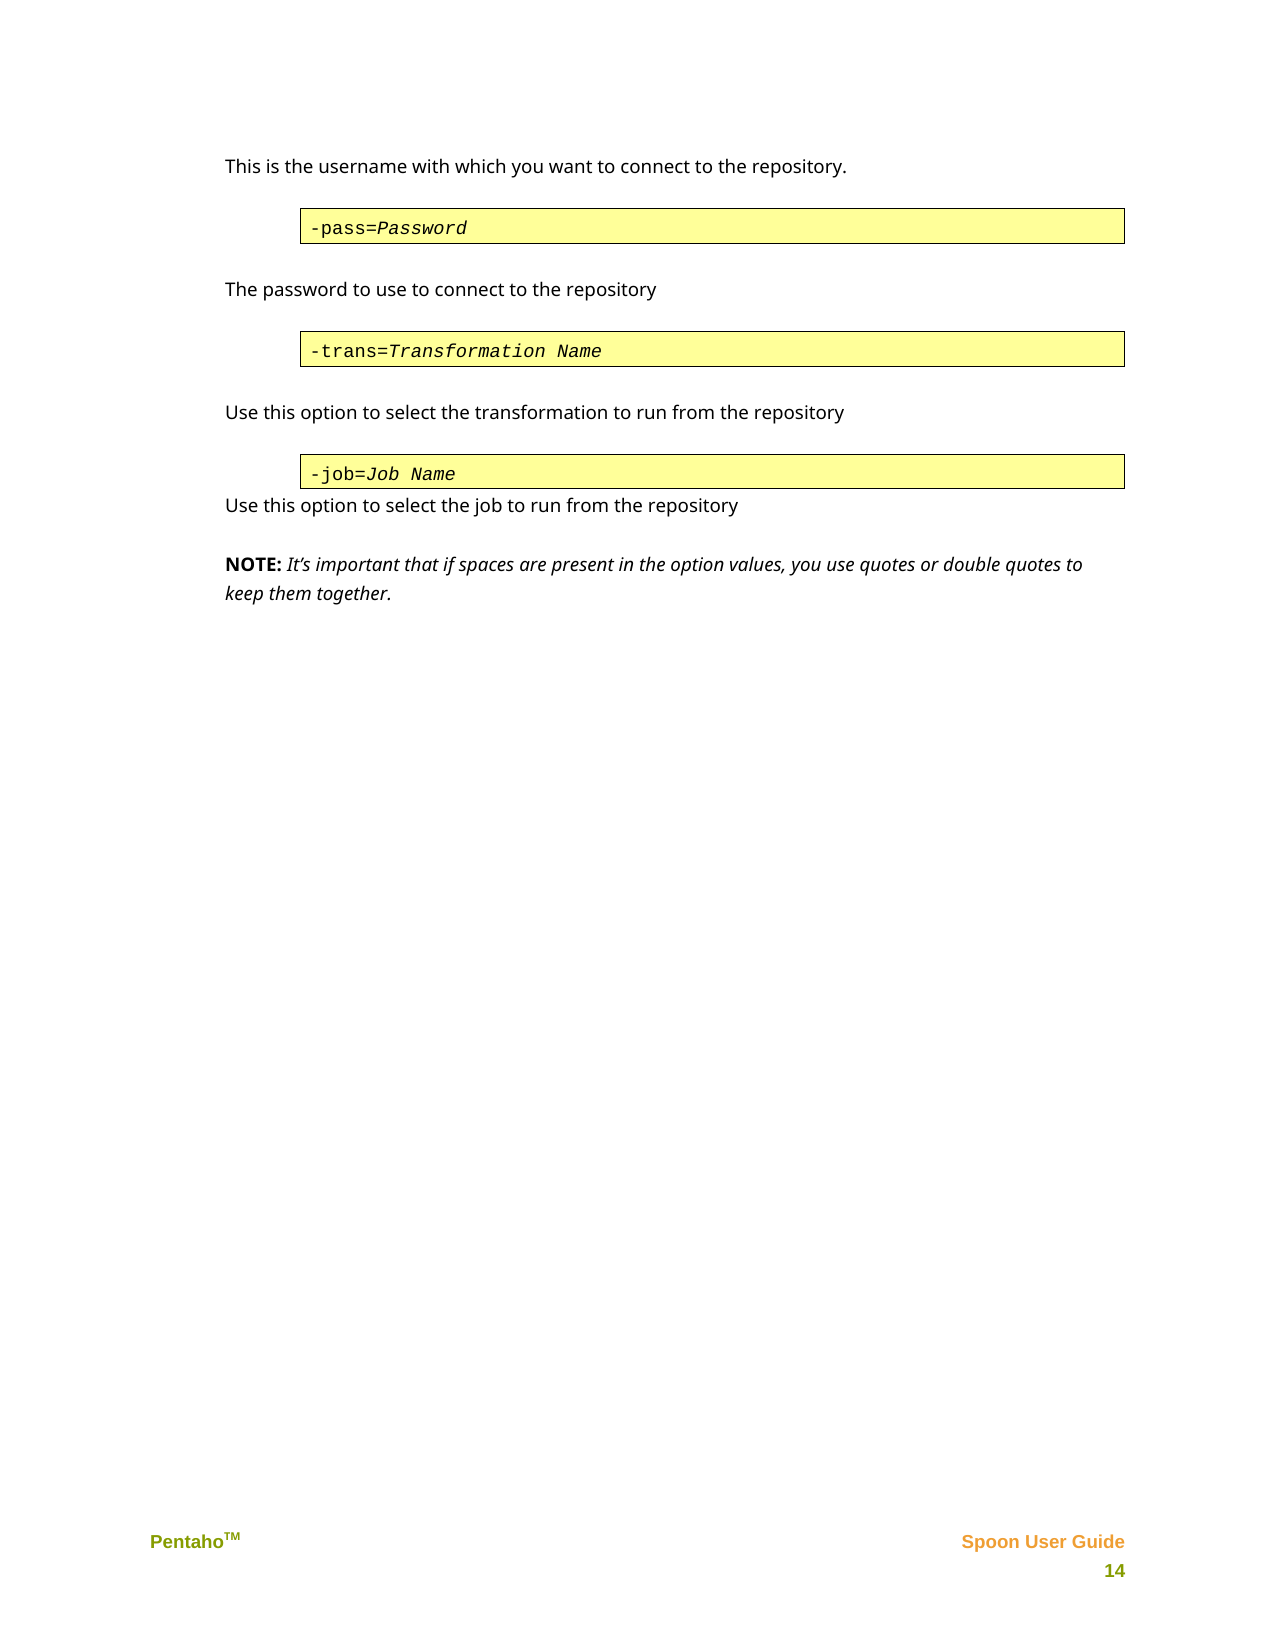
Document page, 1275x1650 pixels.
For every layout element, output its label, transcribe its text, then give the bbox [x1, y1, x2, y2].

text The password to use to connect to the repository [225, 273, 1125, 302]
text -pass=Password [301, 209, 1124, 243]
text -trans=Transformation Name [301, 332, 1124, 366]
text This is the username with which you want to connect to the repository. [225, 150, 1125, 179]
text Use this option to select the job to run from the repository [225, 489, 1125, 519]
text -job=Job Name [301, 455, 1124, 488]
text NOTE: It’s important that if spaces are present in the option values, you use quotes or double quotes to keep them together. [225, 548, 1125, 606]
text Use this option to select the transformation to run from the repository [225, 396, 1125, 425]
